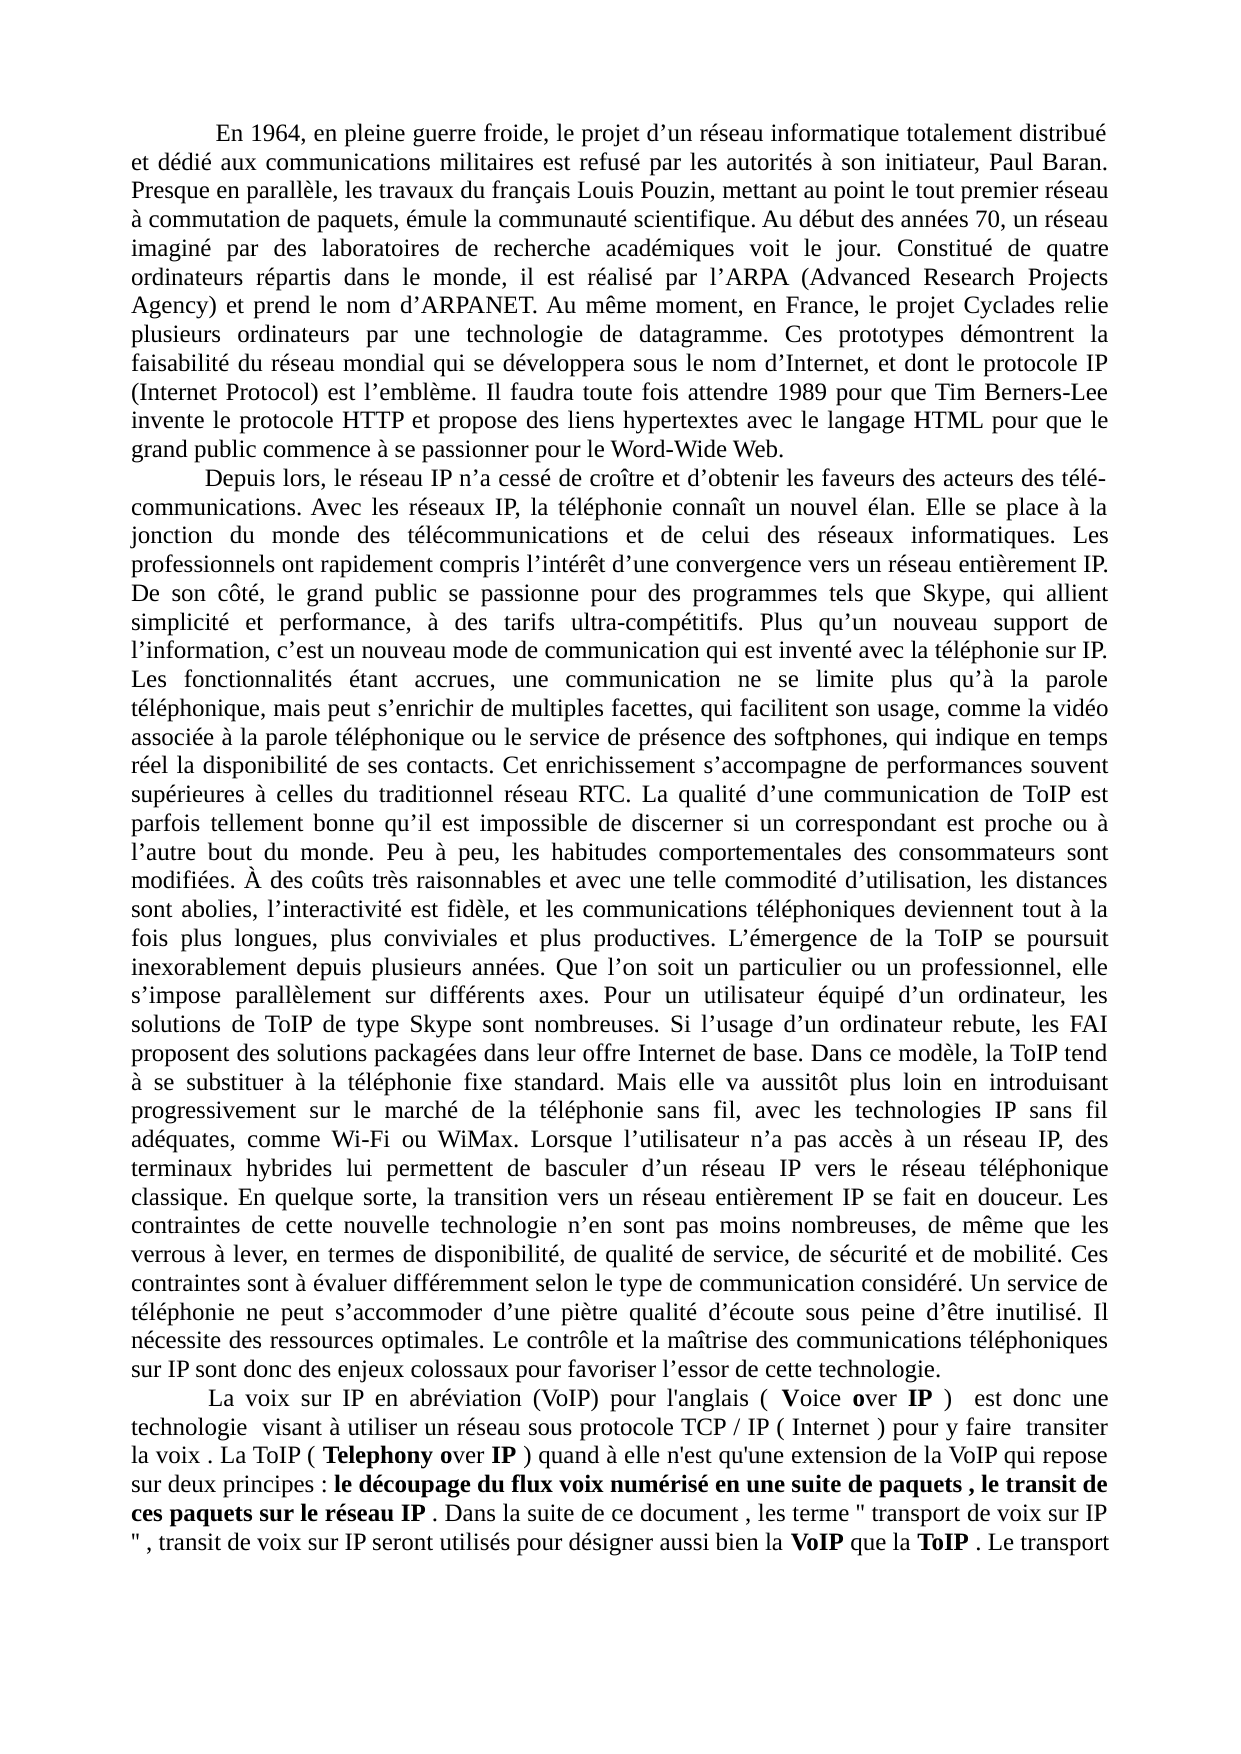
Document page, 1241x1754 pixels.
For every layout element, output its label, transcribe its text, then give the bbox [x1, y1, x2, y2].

text Depuis lors, le réseau IP n’a cessé de croître et d’obtenir les faveurs des acteurs des télé-communications. Avec les réseaux IP, la téléphonie connaît un nouvel élan. Elle se place à la jonction du monde des télécommunications et de celui des réseaux informatiques. Les professionnels ont rapidement compris l’intérêt d’une convergence vers un réseau entièrement IP. De son côté, le grand public se passionne pour des programmes tels que Skype, qui allient simplicité et performance, à des tarifs ultra-compétitifs. Plus qu’un nouveau support de l’information, c’est un nouveau mode de communication qui est inventé avec la téléphonie sur IP. Les fonctionnalités étant accrues, une communication ne se limite plus qu’à la parole téléphonique, mais peut s’enrichir de multiples facettes, qui facilitent son usage, comme la vidéo associée à la parole téléphonique ou le service de présence des softphones, qui indique en temps réel la disponibilité de ses contacts. Cet enrichissement s’accompagne de performances souvent supérieures à celles du traditionnel réseau RTC. La qualité d’une communication de ToIP est parfois tellement bonne qu’il est impossible de discerner si un correspondant est proche ou à l’autre bout du monde. Peu à peu, les habitudes comportementales des consommateurs sont modifiées. À des coûts très raisonnables et avec une telle commodité d’utilisation, les distances sont abolies, l’interactivité est fidèle, et les communications téléphoniques deviennent tout à la fois plus longues, plus conviviales et plus productives. L’émergence de la ToIP se poursuit inexorablement depuis plusieurs années. Que l’on soit un particulier ou un professionnel, elle s’impose parallèlement sur différents axes. Pour un utilisateur équipé d’un ordinateur, les solutions de ToIP de type Skype sont nombreuses. Si l’usage d’un ordinateur rebute, les FAI proposent des solutions packagées dans leur offre Internet de base. Dans ce modèle, la ToIP tend à se substituer à la téléphonie fixe standard. Mais elle va aussitôt plus loin en introduisant progressivement sur le marché de la téléphonie sans fil, avec les technologies IP sans fil adéquates, comme Wi-Fi ou WiMax. Lorsque l’utilisateur n’a pas accès à un réseau IP, des terminaux hybrides lui permettent de basculer d’un réseau IP vers le réseau téléphonique classique. En quelque sorte, la transition vers un réseau entièrement IP se fait en douceur. Les contraintes de cette nouvelle technologie n’en sont pas moins nombreuses, de même que les verrous à lever, en termes de disponibilité, de qualité de service, de sécurité et de mobilité. Ces contraintes sont à évaluer différemment selon le type de communication considéré. Un service de téléphonie ne peut s’accommoder d’une piètre qualité d’écoute sous peine d’être inutilisé. Il nécessite des ressources optimales. Le contrôle et la maîtrise des communications téléphoniques sur IP sont donc des enjeux colossaux pour favoriser l’essor de cette technologie. [131, 463, 1109, 1383]
text En 1964, en pleine guerre froide, le projet d’un réseau informatique totalement distribué et dédié aux communications militaires est refusé par les autorités à son initiateur, Paul Baran. Presque en parallèle, les travaux du français Louis Pouzin, mettant au point le tout premier réseau à commutation de paquets, émule la communauté scientifique. Au début des années 70, un réseau imaginé par des laboratoires de recherche académiques voit le jour. Constitué de quatre ordinateurs répartis dans le monde, il est réalisé par l’ARPA (Advanced Research Projects Agency) et prend le nom d’ARPANET. Au même moment, en France, le projet Cyclades relie plusieurs ordinateurs par une technologie de datagramme. Ces prototypes démontrent la faisabilité du réseau mondial qui se développera sous le nom d’Internet, et dont le protocole IP (Internet Protocol) est l’emblème. Il faudra toute fois attendre 1989 pour que Tim Berners-Lee invente le protocole HTTP et propose des liens hypertextes avec le langage HTML pour que le grand public commence à se passionner pour le Word-Wide Web. [131, 118, 1109, 463]
text La voix sur IP en abréviation (VoIP) pour l'anglais ( Voice over IP ) est donc une technologie visant à utiliser un réseau sous protocole TCP / IP ( Internet ) pour y faire transiter la voix . La ToIP ( Telephony over IP ) quand à elle n'est qu'une extension de la VoIP qui repose sur deux principes : le découpage du flux voix numérisé en une suite de paquets , le transit de ces paquets sur le réseau IP . Dans la suite de ce document , les terme '' transport de voix sur IP '' , transit de voix sur IP seront utilisés pour désigner aussi bien la VoIP que la ToIP . Le transport [131, 1383, 1109, 1556]
